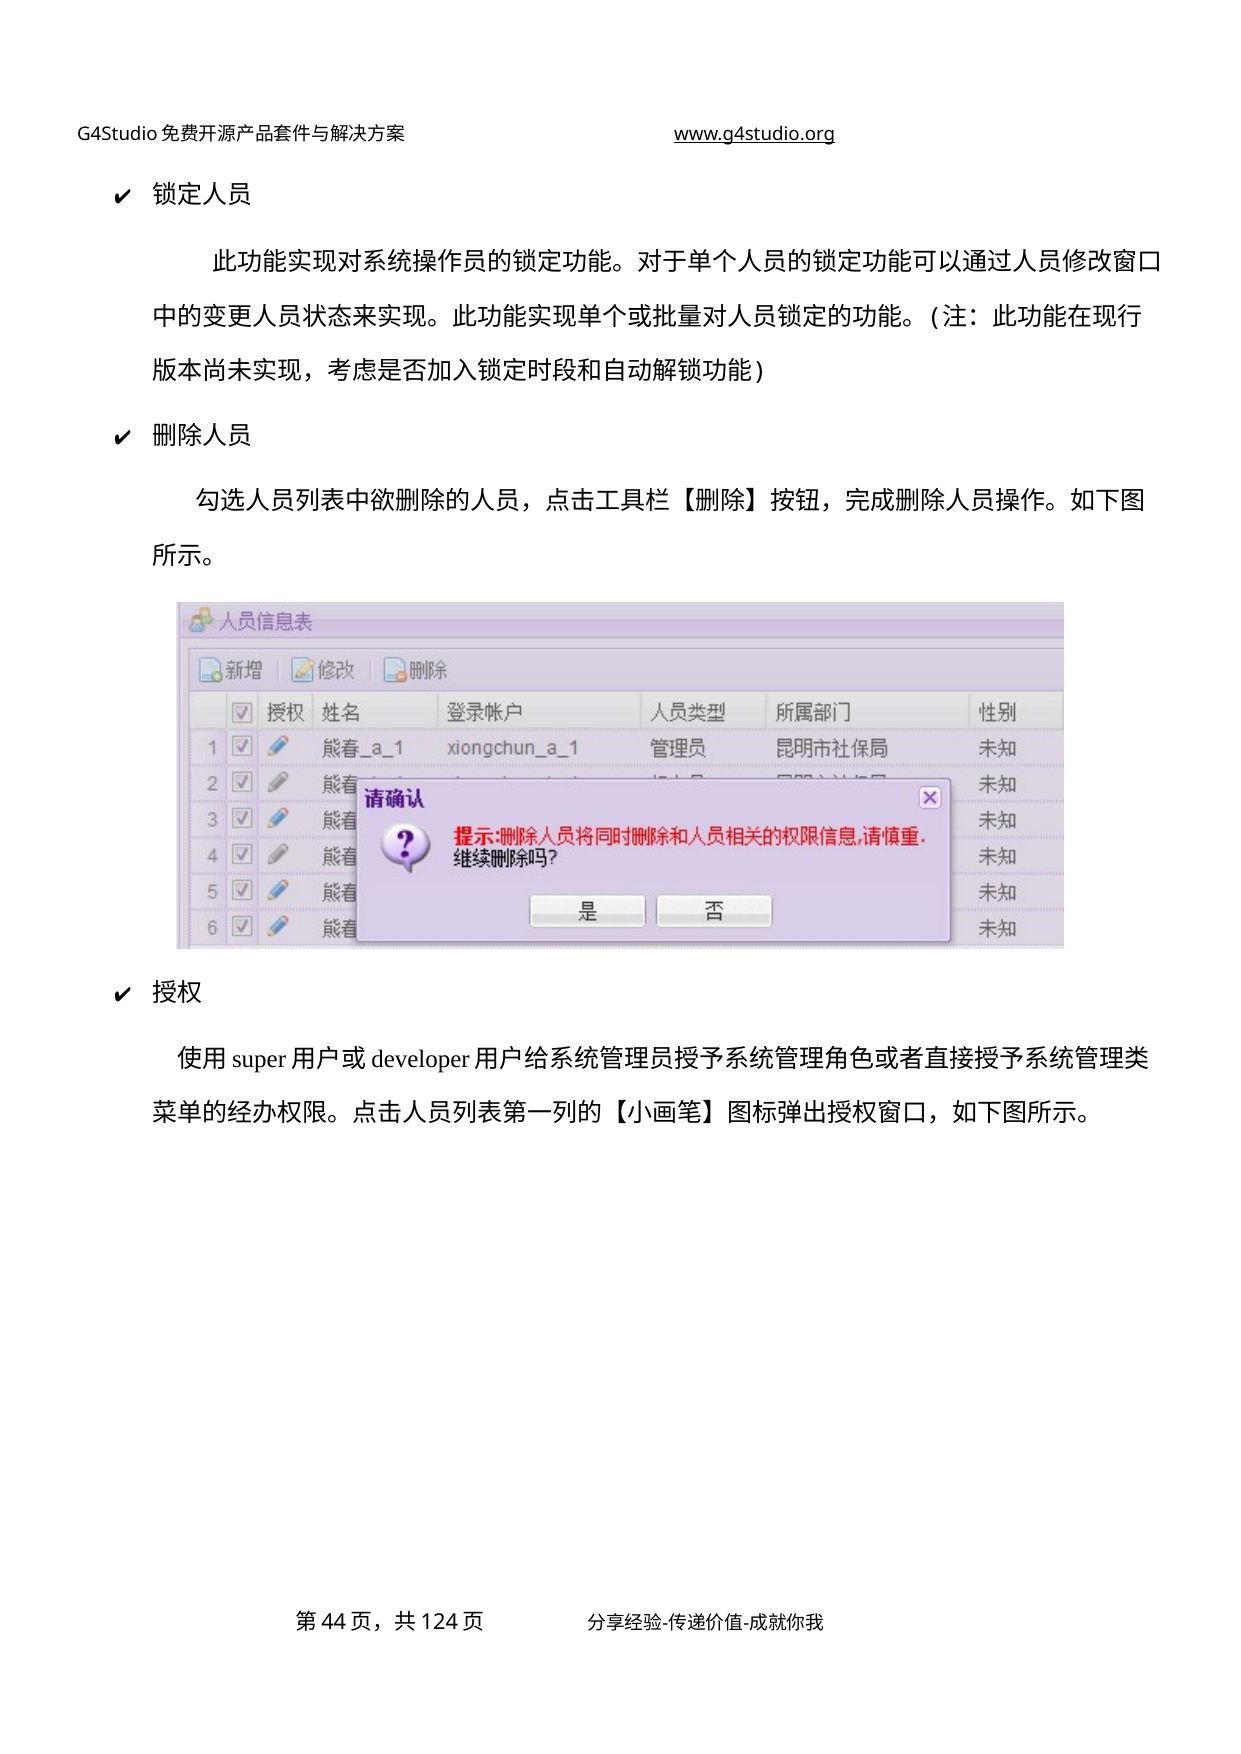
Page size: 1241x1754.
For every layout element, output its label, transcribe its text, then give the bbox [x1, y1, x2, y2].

list 使用super用户或developer用户给系统管理员授予系统管理角色或者直接授予系统管理类菜单的经办权限。点击人员列表第一列的【小画笔】图标弹出授权窗口，如下图所示。 [114, 1038, 1163, 1129]
list 锁定人员 [114, 175, 1163, 211]
list 此功能实现对系统操作员的锁定功能。对于单个人员的锁定功能可以通过人员修改窗口中的变更人员状态来实现。此功能实现单个或批量对人员锁定的功能。(注：此功能在现行版本尚未实现，考虑是否加入锁定时段和自动解锁功能) [114, 242, 1163, 387]
list 授权 [114, 974, 1163, 1009]
picture [176, 602, 1064, 949]
list 删除人员 [114, 417, 1163, 451]
list 勾选人员列表中欲删除的人员，点击工具栏【删除】按钮，完成删除人员操作。如下图所示。 [114, 481, 1163, 571]
